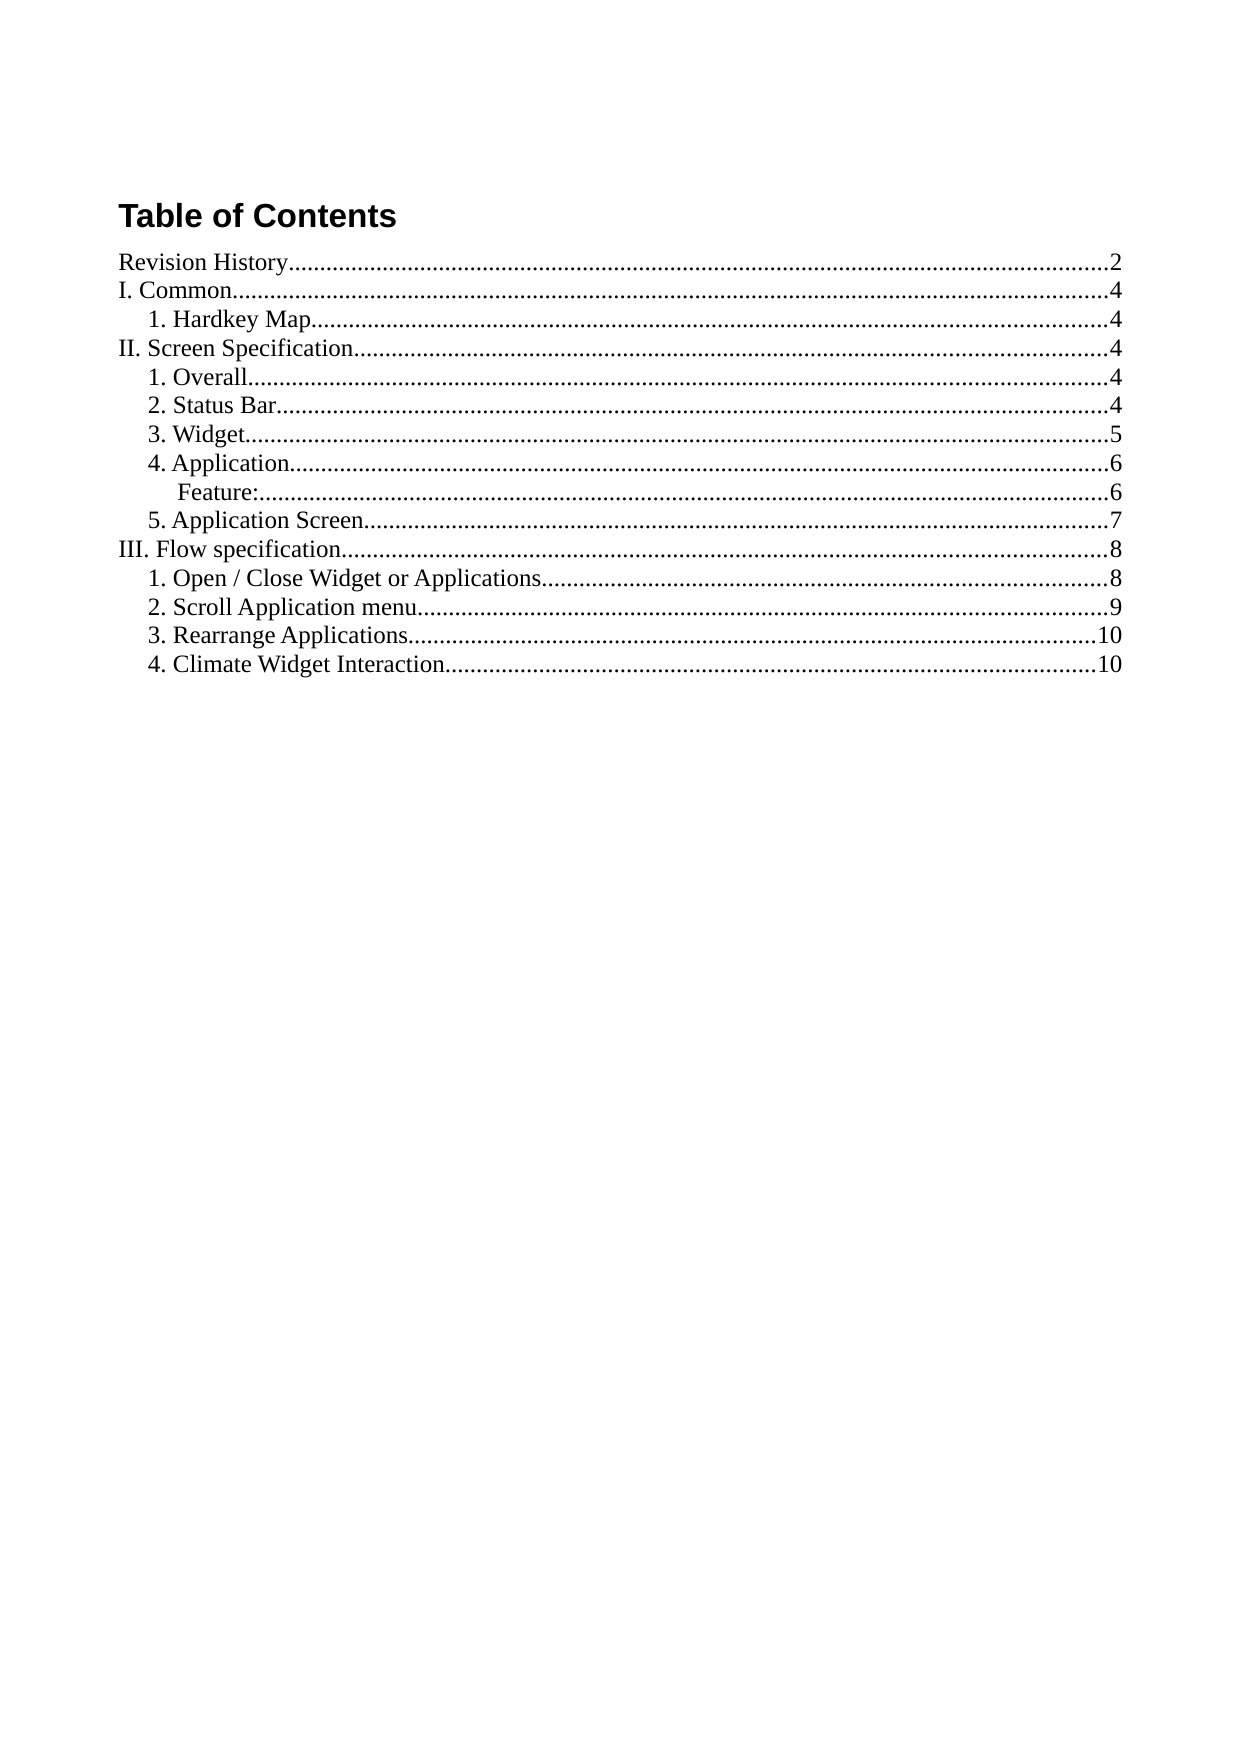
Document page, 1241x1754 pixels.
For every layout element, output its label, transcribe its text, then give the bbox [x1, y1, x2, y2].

text I. Common 4 [118, 276, 1122, 304]
text 2. Status Bar 4 [148, 391, 1122, 419]
text 3. Rearrange Applications 10 [148, 621, 1122, 649]
text 2. Scroll Application menu 9 [148, 592, 1122, 621]
text Revision History 2 [118, 247, 1122, 276]
text 1. Overall 4 [148, 362, 1122, 391]
subtitle Table of Contents [118, 196, 1122, 234]
text III. Flow specification 8 [118, 534, 1122, 563]
text 5. Application Screen 7 [148, 506, 1122, 534]
text II. Screen Specification 4 [118, 333, 1122, 362]
text 4. Climate Widget Interaction 10 [148, 649, 1122, 678]
text 4. Application 6 [148, 448, 1122, 477]
text 1. Hardkey Map 4 [148, 304, 1122, 333]
text 3. Widget 5 [148, 419, 1122, 448]
text Feature: 6 [177, 477, 1122, 506]
text 1. Open / Close Widget or Applications 8 [148, 563, 1122, 592]
